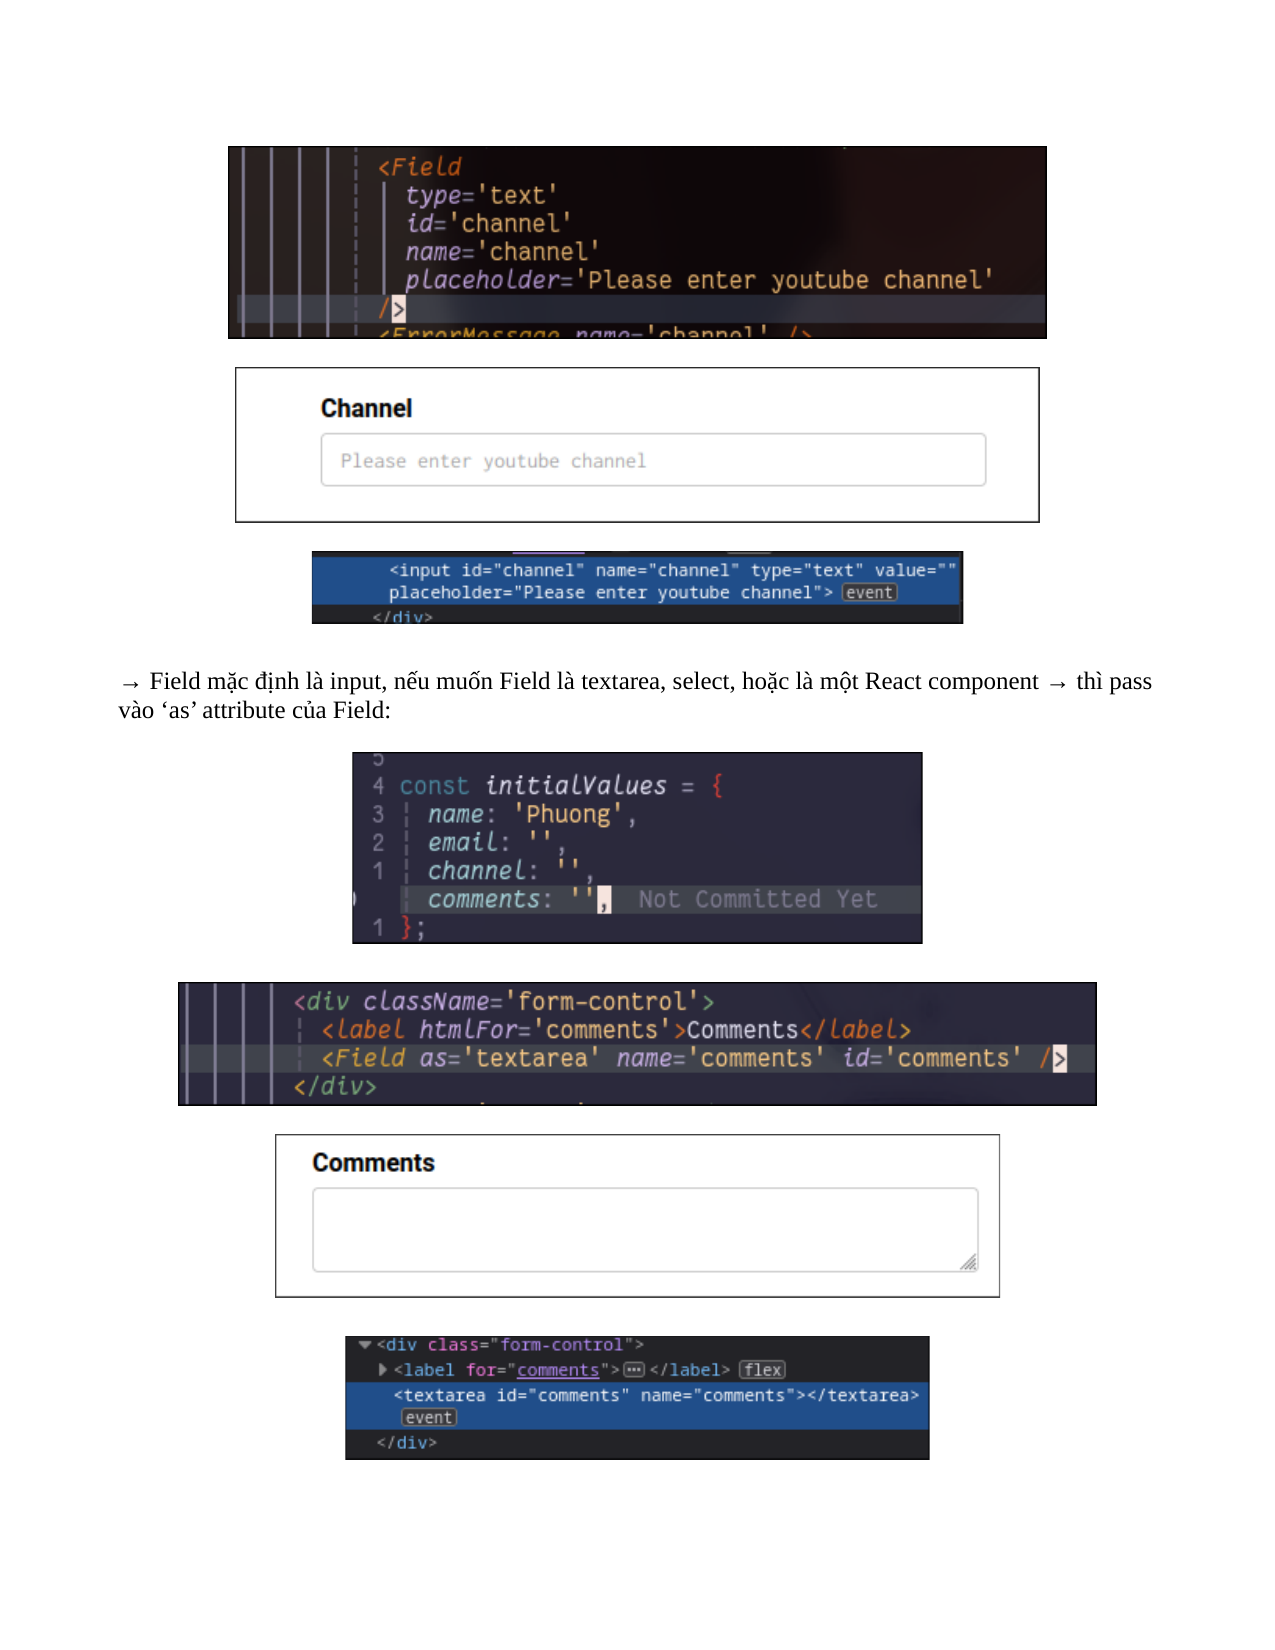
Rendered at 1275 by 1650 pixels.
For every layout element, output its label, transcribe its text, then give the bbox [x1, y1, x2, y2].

picture [345, 1336, 930, 1460]
picture [352, 752, 923, 944]
picture [235, 367, 1040, 523]
picture [275, 1134, 1001, 1298]
text → Field mặc định là input, nếu muốn Field là textarea, select, hoặc là một React component → thì pass vào ‘as’ attribute của Field: [118, 666, 1157, 724]
picture [228, 146, 1047, 339]
picture [178, 982, 1097, 1106]
picture [311, 551, 964, 624]
